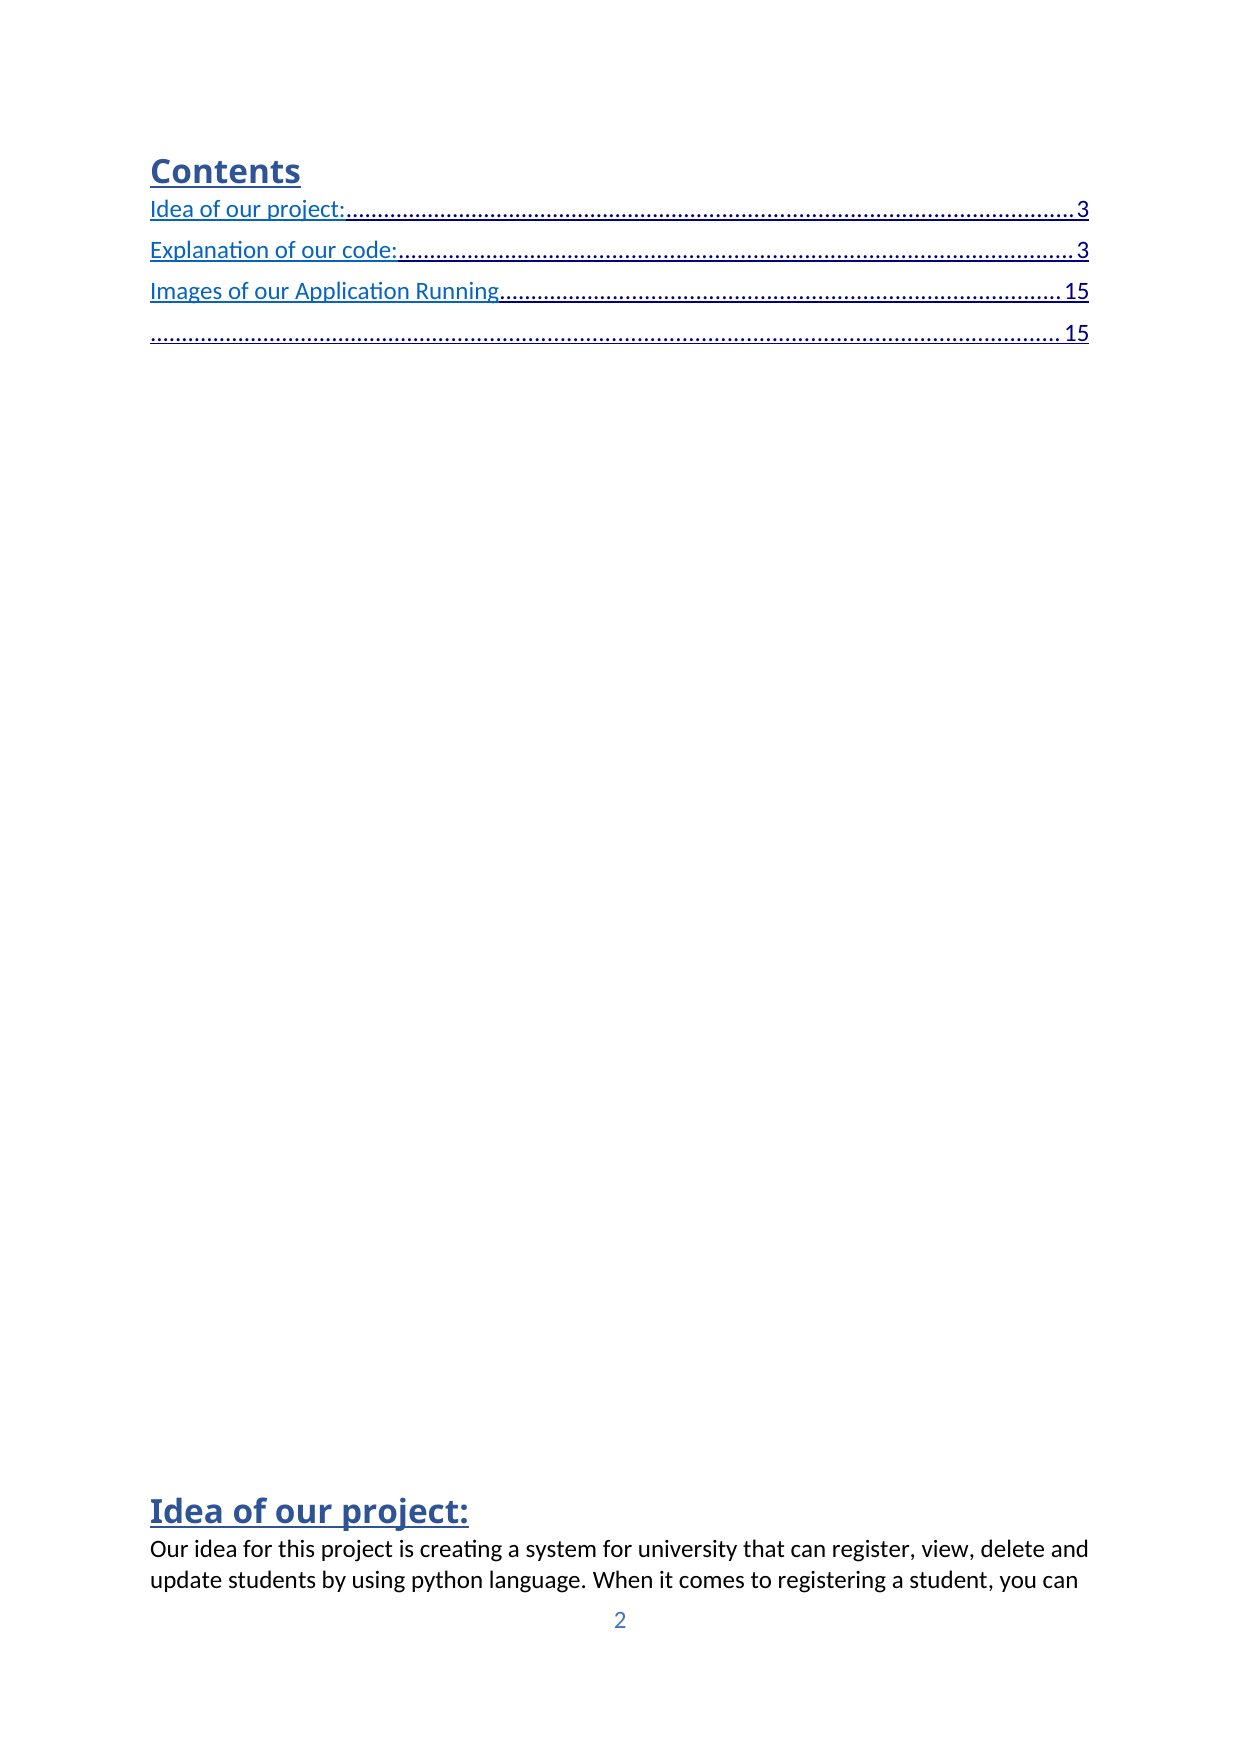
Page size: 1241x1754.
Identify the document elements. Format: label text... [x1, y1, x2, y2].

text Idea of our project: 3 [150, 193, 1090, 224]
text Our idea for this project is creating a system for university that can register, view, delete and update students by using python language. When it comes to registering a student, you can [150, 1533, 1090, 1595]
text Explanation of our code: 3 [150, 234, 1090, 265]
subtitle Contents [150, 147, 1090, 193]
subtitle Idea of our project: [150, 1488, 1090, 1533]
text 15 [150, 317, 1090, 347]
text Images of our Application Running 15 [150, 276, 1090, 306]
